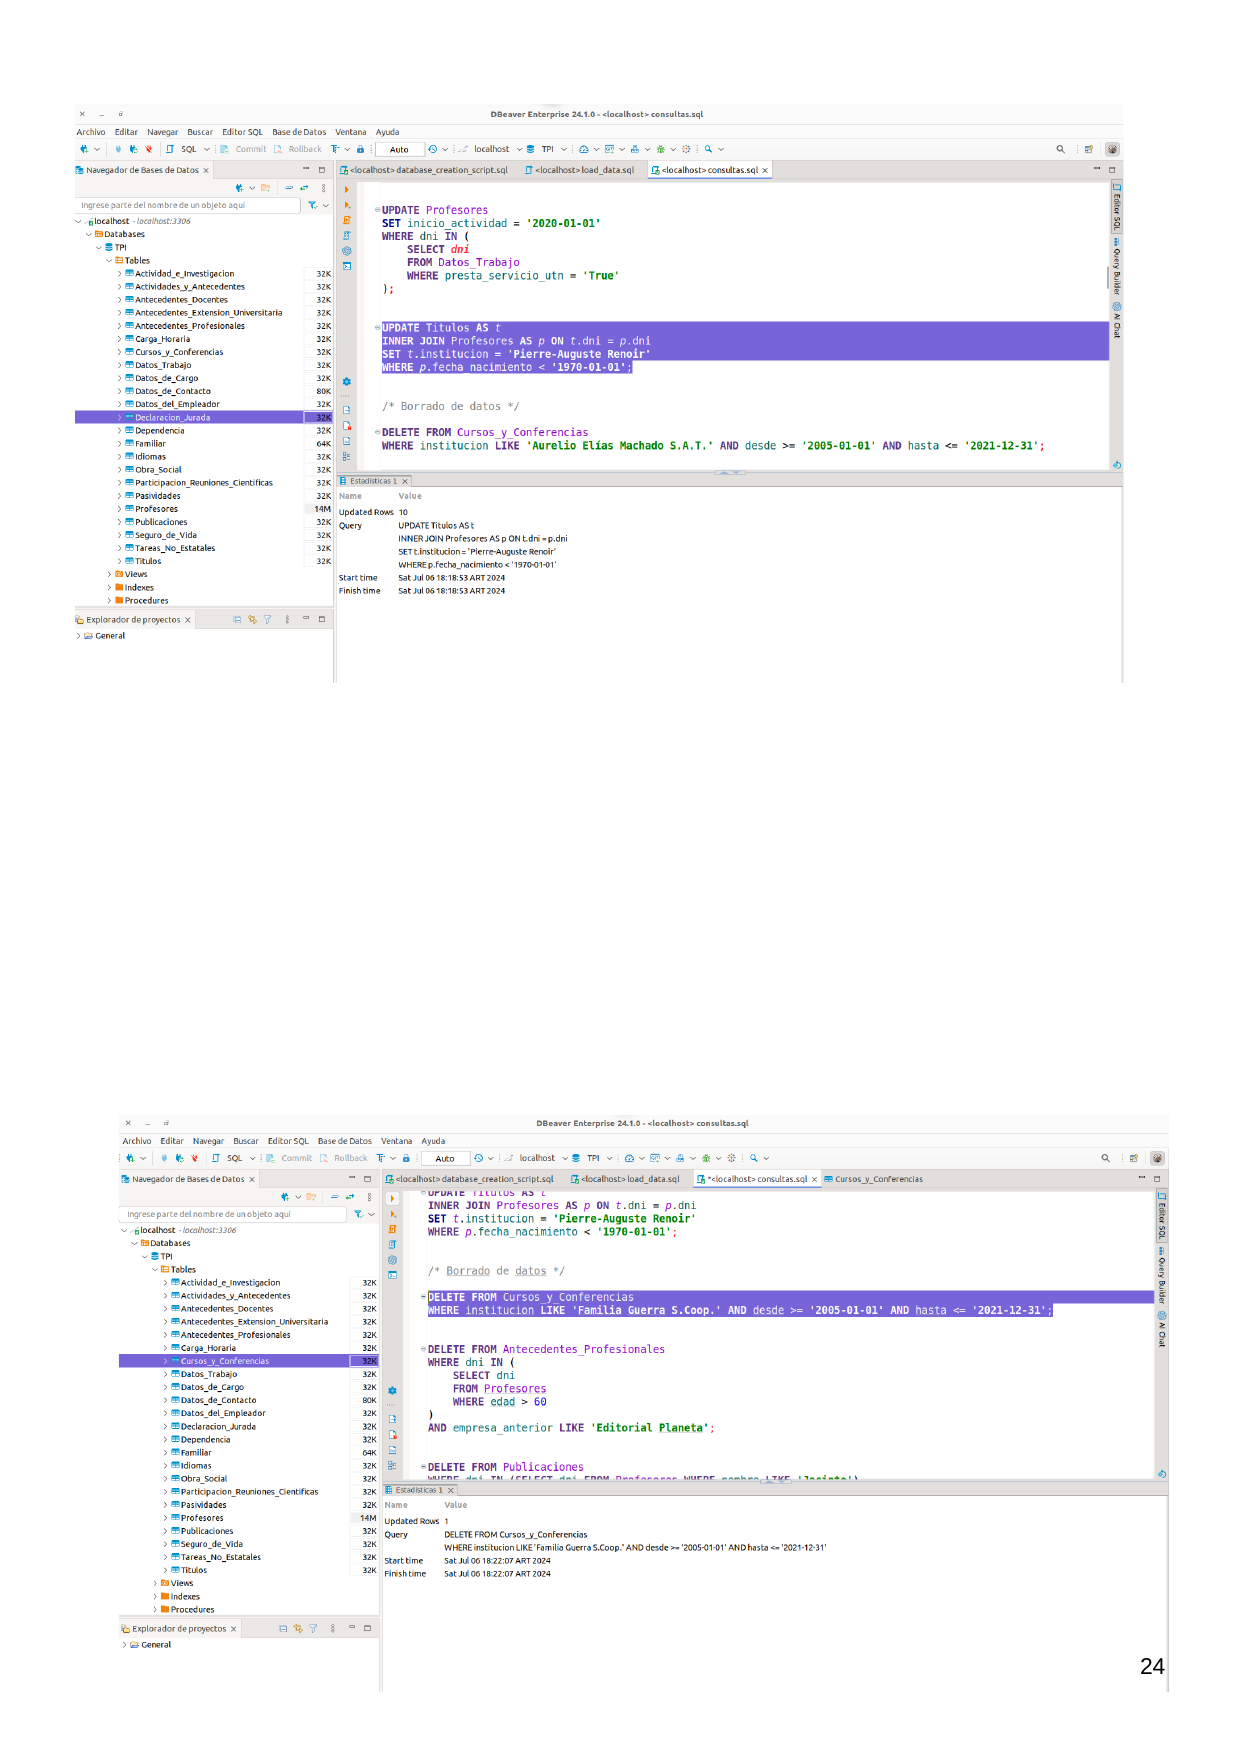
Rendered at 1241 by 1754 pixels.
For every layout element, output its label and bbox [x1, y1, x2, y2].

picture [75, 104, 1124, 683]
picture [118, 1115, 1169, 1692]
